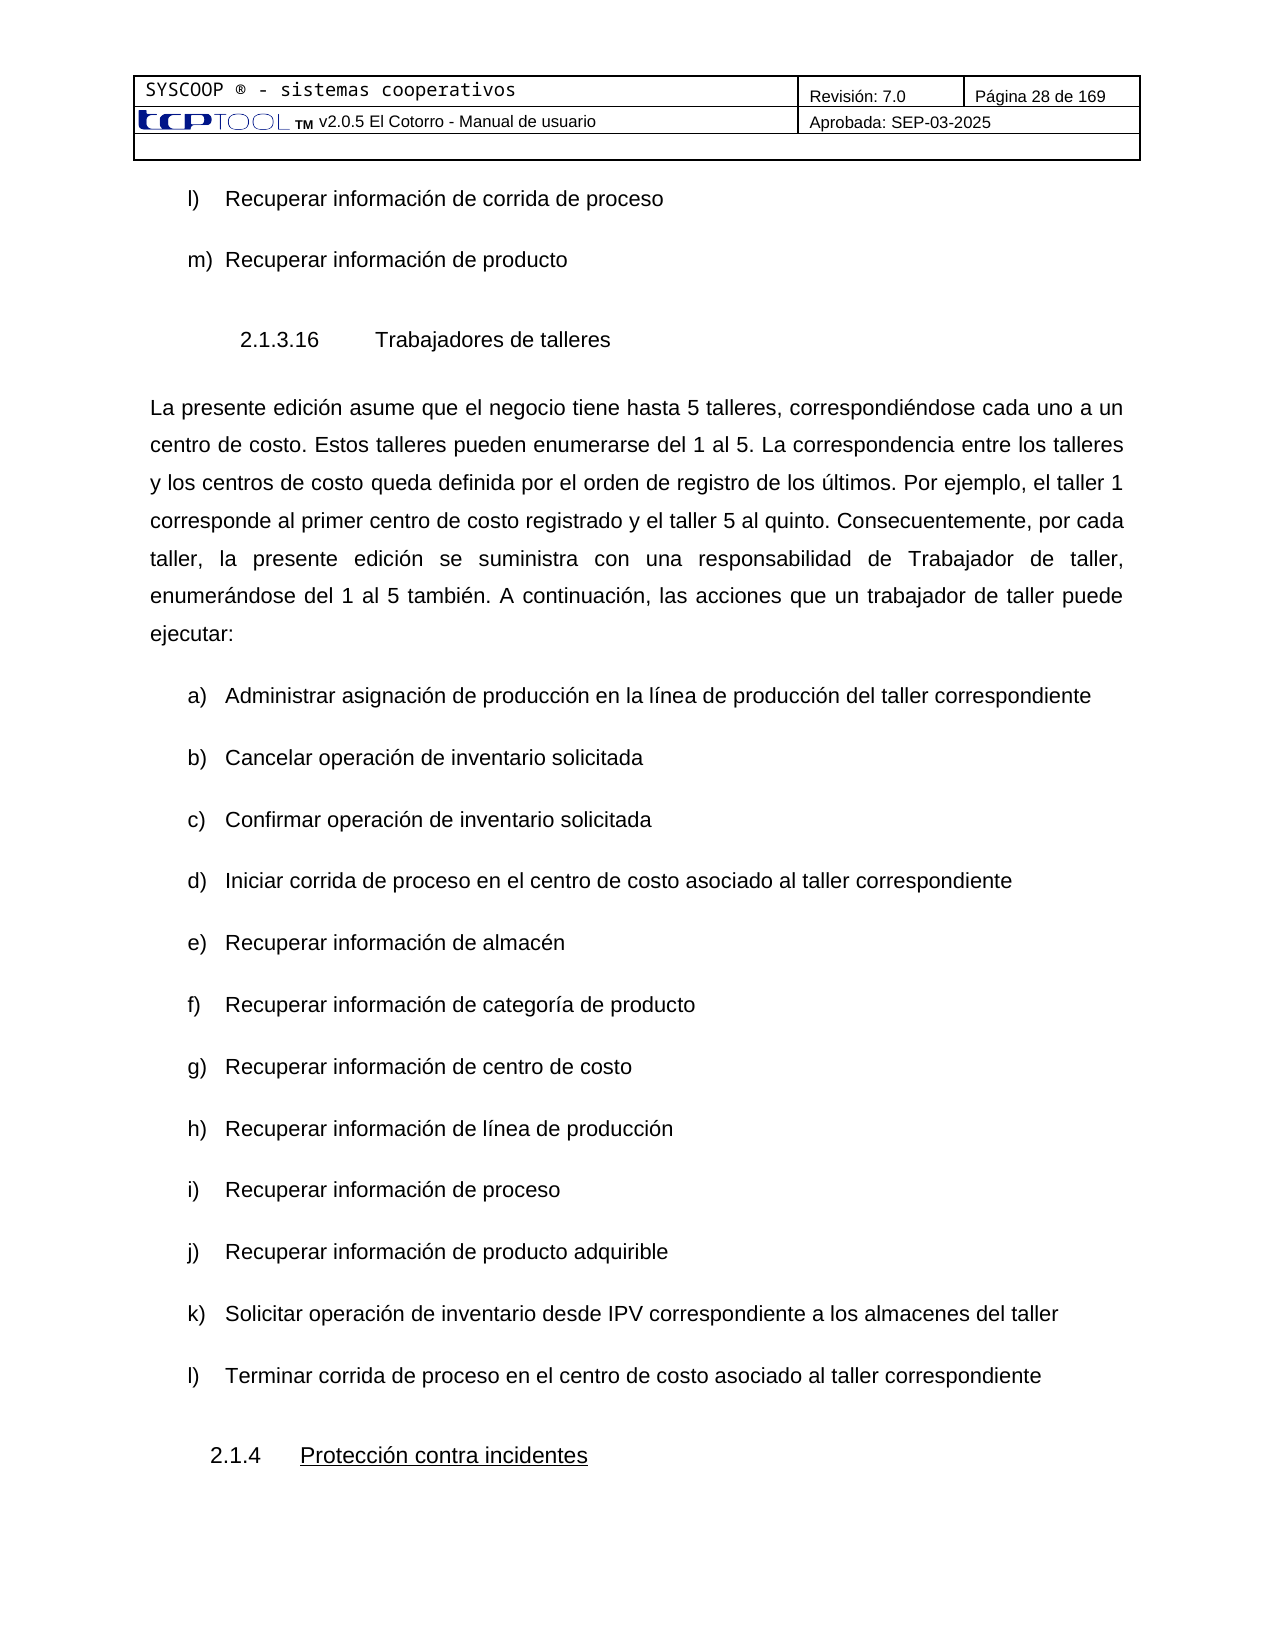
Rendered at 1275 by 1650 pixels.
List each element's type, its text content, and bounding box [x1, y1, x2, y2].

list Terminar corrida de proceso en el centro de costo asociado al taller correspondiente [187, 1362, 1125, 1388]
list Recuperar información de producto [187, 247, 1125, 273]
subtitle Trabajadores de talleres [240, 327, 1125, 352]
list Recuperar información de almacén [187, 930, 1125, 955]
list Recuperar información de producto adquirible [187, 1239, 1125, 1264]
picture [138, 110, 290, 130]
list Recuperar información de línea de producción [187, 1115, 1125, 1141]
list Solicitar operación de inventario desde IPV correspondiente a los almacenes del taller [187, 1301, 1125, 1326]
list Recuperar información de categoría de producto [187, 992, 1125, 1017]
list Recuperar información de corrida de proceso [187, 186, 1125, 211]
text La presente edición asume que el negocio tiene hasta 5 talleres, correspondiéndose cada uno a un centro de costo. Estos talleres pueden enumerarse del 1 al 5. La correspondencia entre los talleres y los centros de costo queda definida por el orden de registro de los últimos. Por ejemplo, el taller 1 corresponde al primer centro de costo registrado y el taller 5 al quinto. Consecuentemente, por cada taller, la presente edición se suministra con una responsabilidad de Trabajador de taller, enumerándose del 1 al 5 también. A continuación, las acciones que un trabajador de taller puede ejecutar: [150, 394, 1125, 646]
list Confirmar operación de inventario solicitada [187, 807, 1125, 832]
list Cancelar operación de inventario solicitada [187, 745, 1125, 770]
subtitle Protección contra incidentes [210, 1442, 1125, 1469]
list Recuperar información de centro de costo [187, 1054, 1125, 1079]
list Recuperar información de proceso [187, 1177, 1125, 1202]
list Iniciar corrida de proceso en el centro de costo asociado al taller correspondiente [187, 868, 1125, 893]
list Administrar asignación de producción en la línea de producción del taller correspondiente [187, 683, 1125, 708]
